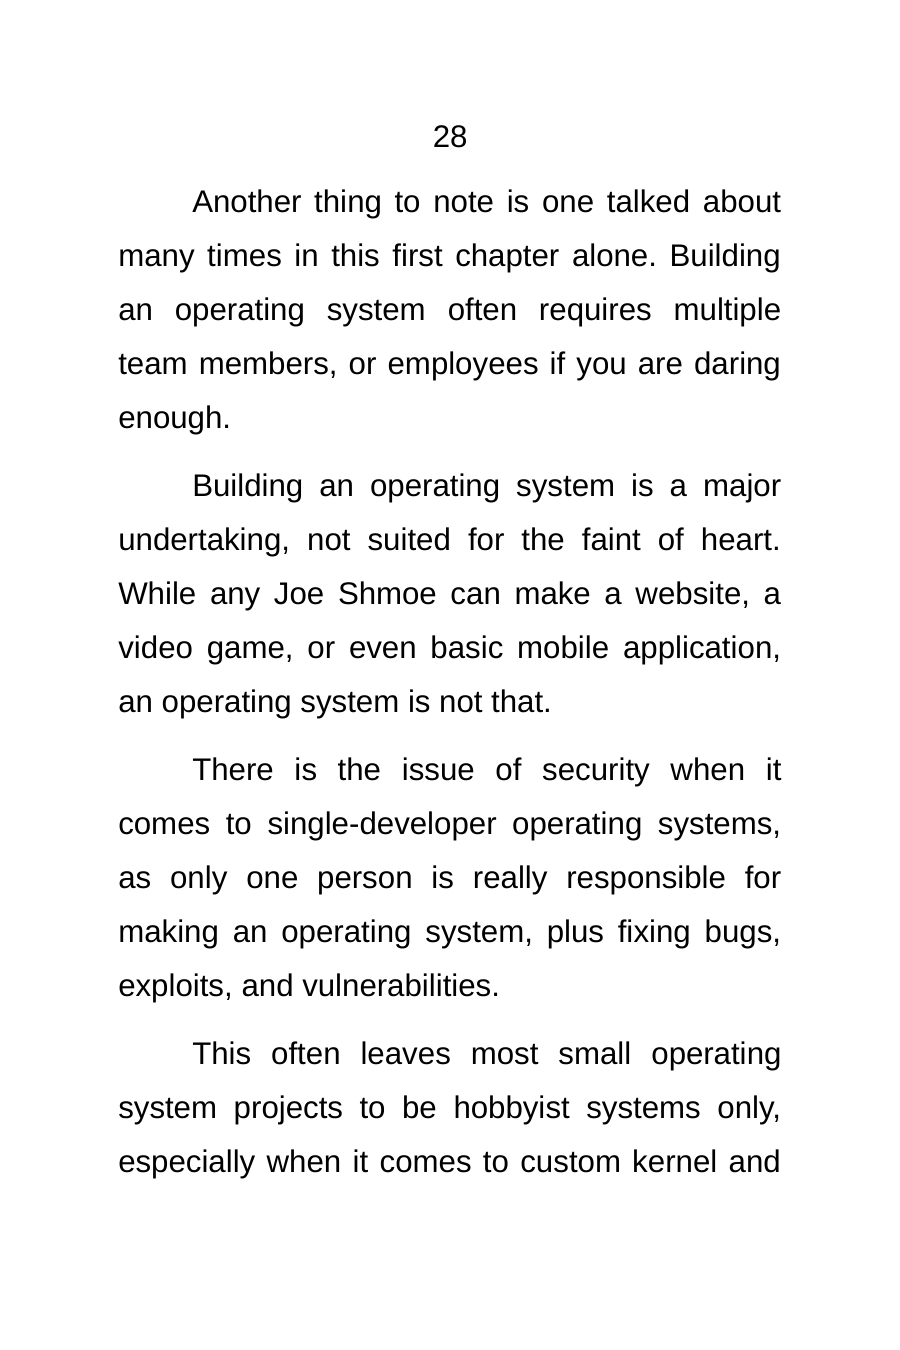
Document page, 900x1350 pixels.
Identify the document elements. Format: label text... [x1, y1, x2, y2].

text There is the issue of security when it comes to single-developer operating systems, as only one person is really responsible for making an operating system, plus fixing bugs, exploits, and vulnerabilities. [118, 751, 782, 1003]
text Another thing to note is one talked about many times in this first chapter alone. Building an operating system often requires multiple team members, or employees if you are daring enough. [118, 183, 782, 435]
text Building an operating system is a major undertaking, not suited for the faint of heart. While any Joe Shmoe can make a website, a video game, or even basic mobile application, an operating system is not that. [118, 467, 782, 719]
text This often leaves most small operating system projects to be hobbyist systems only, especially when it comes to custom kernel and [118, 1035, 782, 1179]
